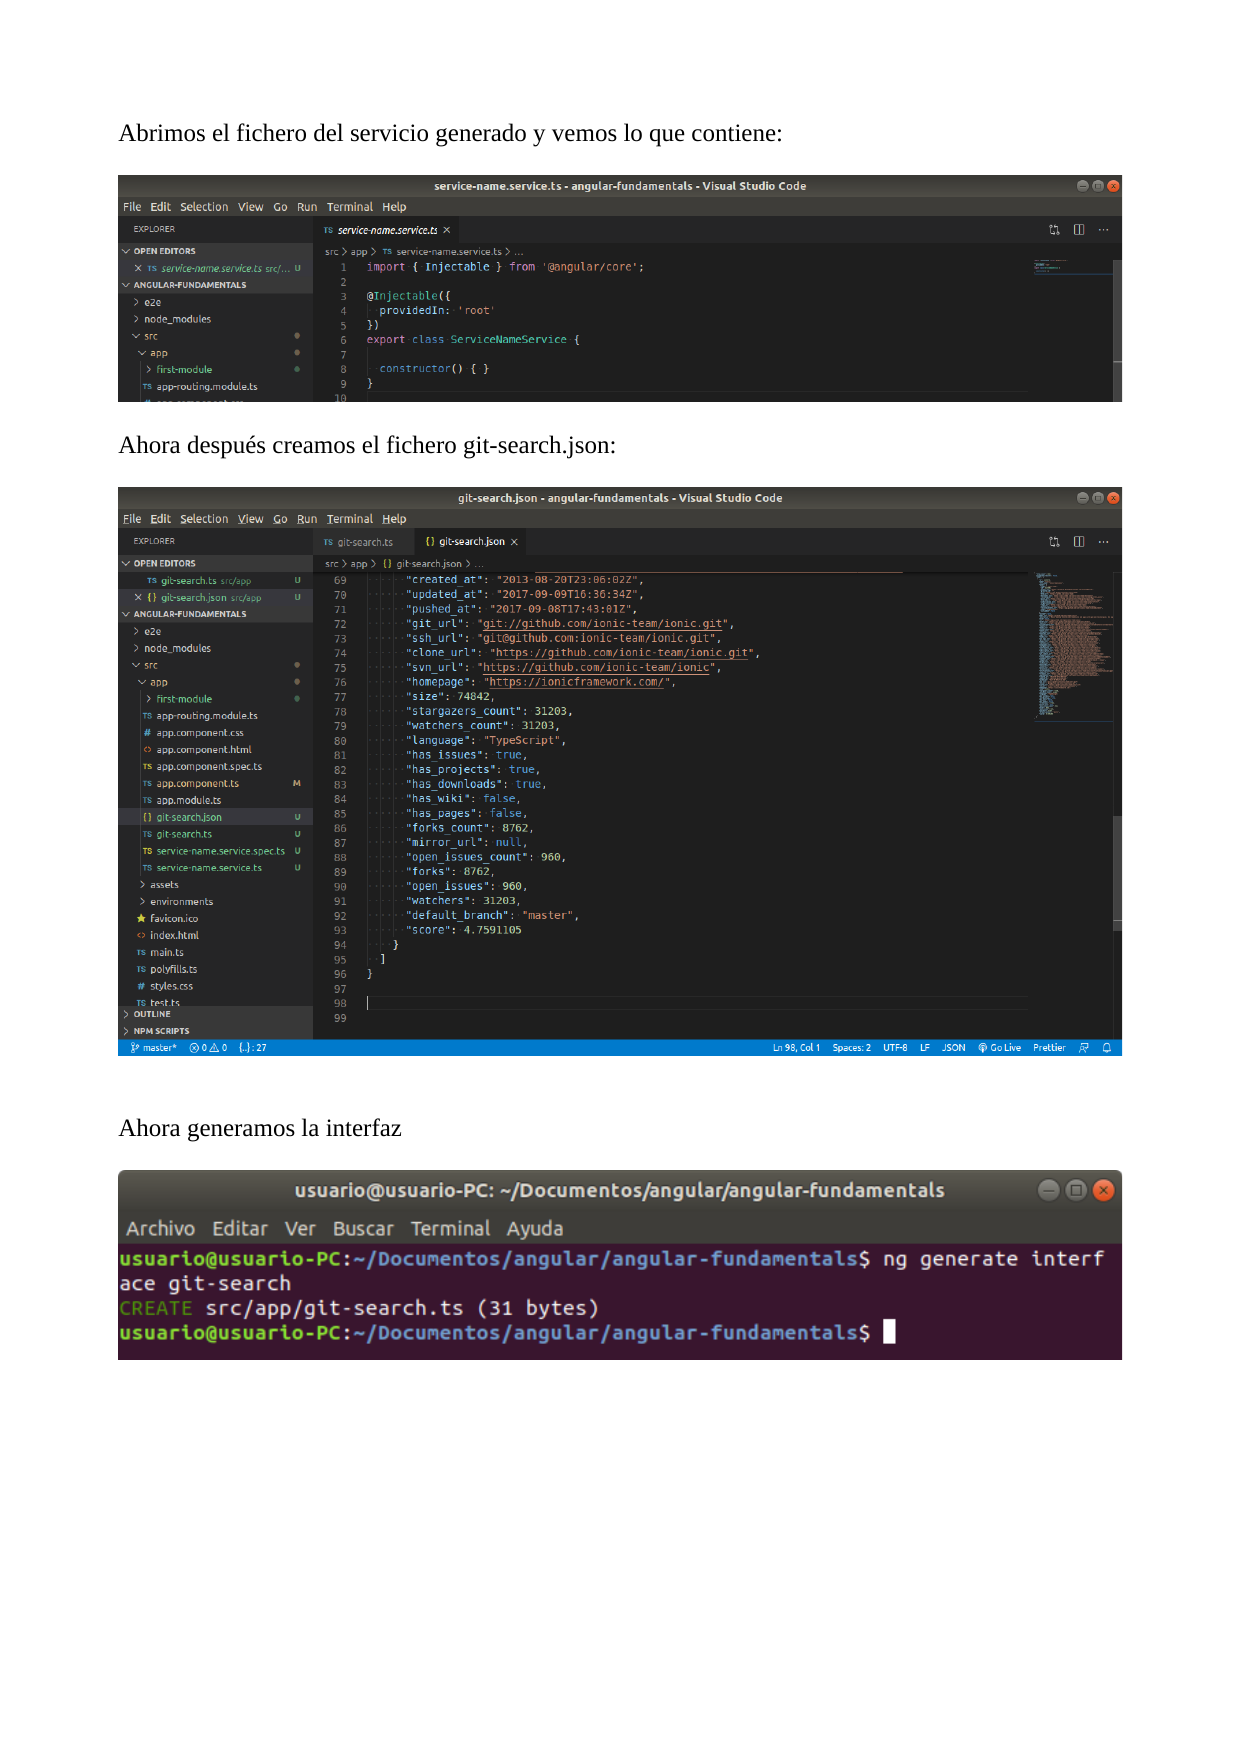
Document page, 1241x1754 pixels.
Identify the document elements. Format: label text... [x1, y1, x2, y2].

text Abrimos el fichero del servicio generado y vemos lo que contiene: [118, 118, 1122, 147]
picture [118, 1170, 1123, 1360]
picture [118, 175, 1123, 402]
picture [118, 487, 1123, 1056]
text Ahora después creamos el fichero git-search.json: [118, 430, 1122, 459]
text Ahora generamos la interfaz [118, 1113, 1122, 1141]
